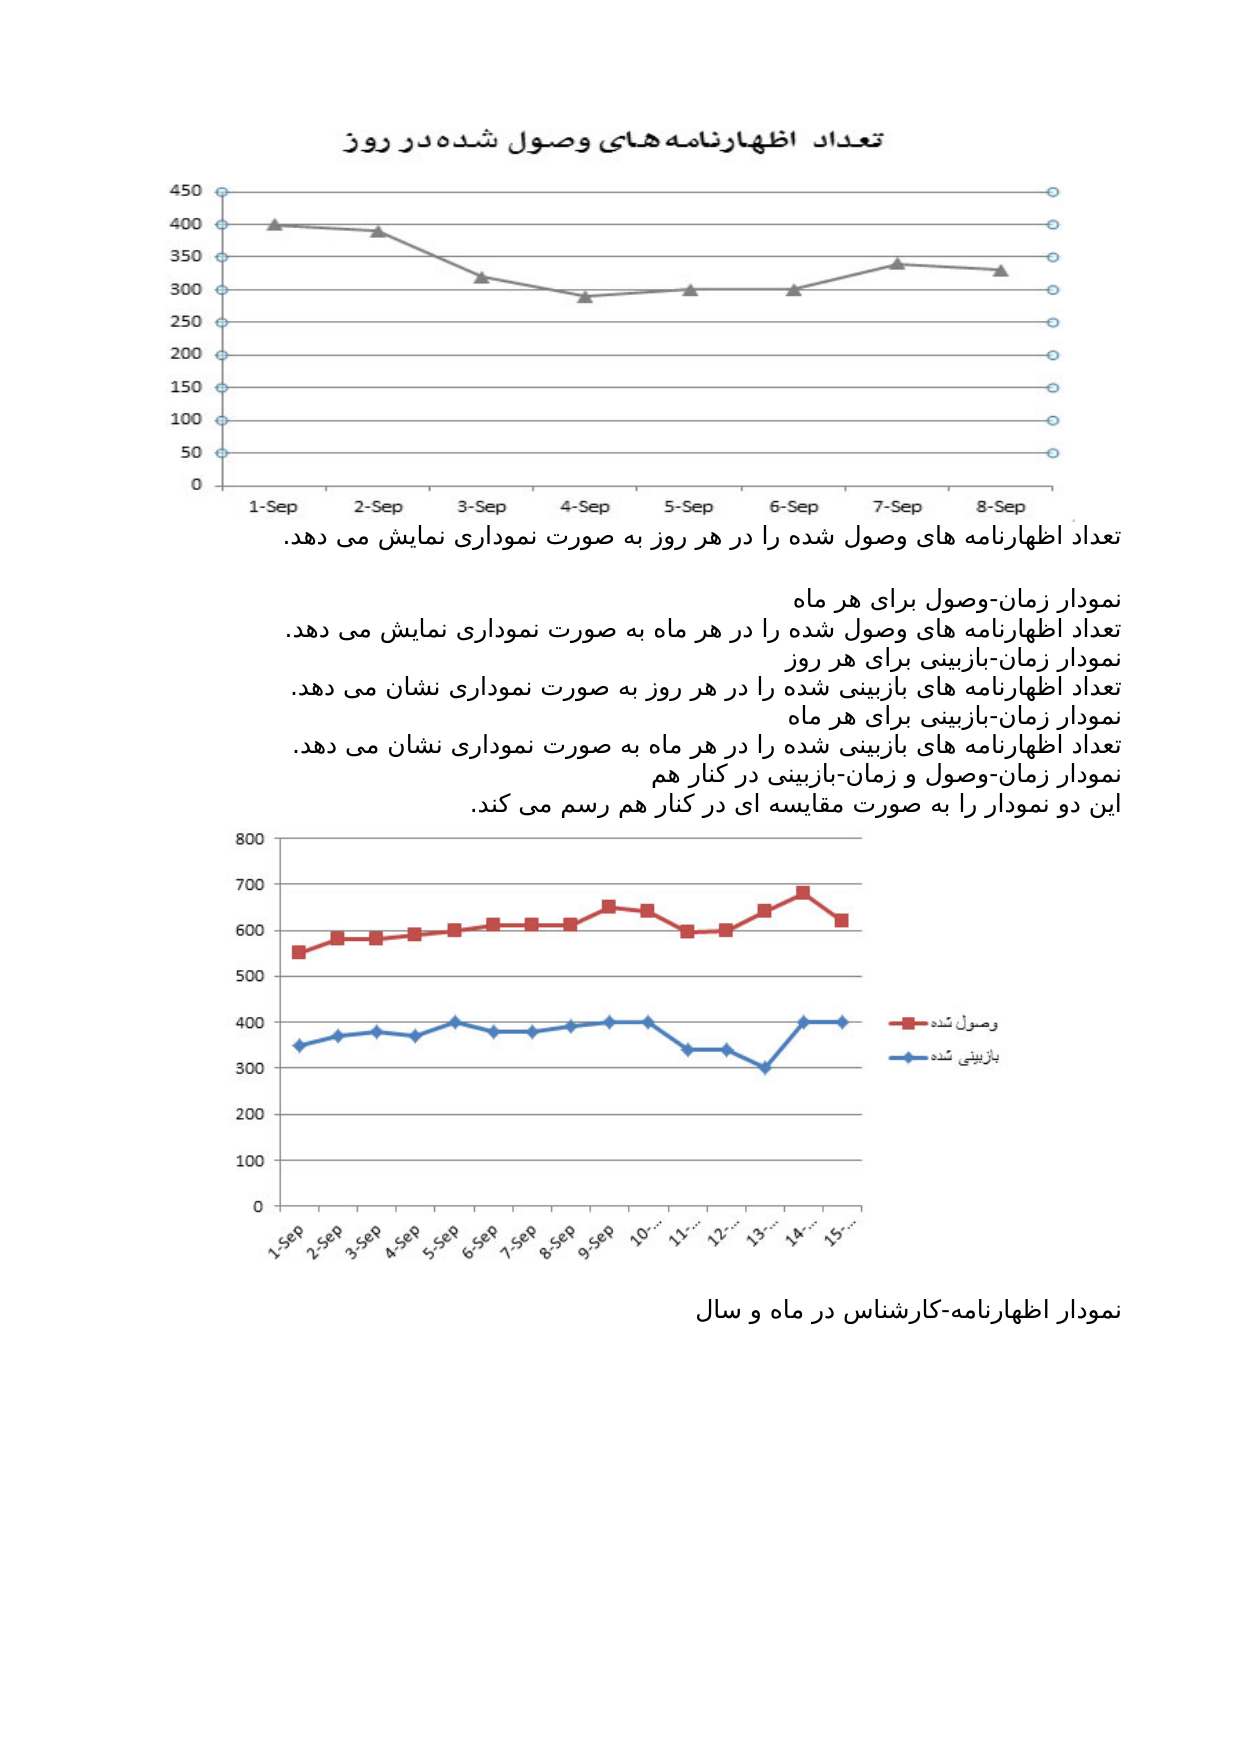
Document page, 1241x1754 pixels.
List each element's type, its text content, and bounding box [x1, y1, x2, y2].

text این دو نمودار را به صورت مقایسه ای در کنار هم رسم می کند. [118, 789, 1122, 818]
text تعداد اظهارنامه های بازبینی شده را در هر ماه به صورت نموداری نشان می دهد. [118, 731, 1122, 760]
picture [165, 118, 1075, 522]
text نمودار زمان-بازبینی برای هر روز [118, 643, 1122, 672]
text تعداد اظهارنامه های بازبینی شده را در هر روز به صورت نموداری نشان می دهد. [118, 672, 1122, 701]
picture [226, 818, 1014, 1262]
text نمودار اظهارنامه-کارشناس در ماه و سال [118, 1295, 1122, 1324]
text نمودار زمان-بازبینی برای هر ماه [118, 701, 1122, 731]
text تعداد اظهارنامه های وصول شده را در هر ماه به صورت نموداری نمایش می دهد. [118, 614, 1122, 643]
text نمودار زمان-وصول برای هر ماه [118, 585, 1122, 614]
text تعداد اظهارنامه های وصول شده را در هر روز به صورت نموداری نمایش می دهد. [118, 118, 1122, 551]
text نمودار زمان-وصول و زمان-بازبینی در کنار هم [118, 760, 1122, 789]
